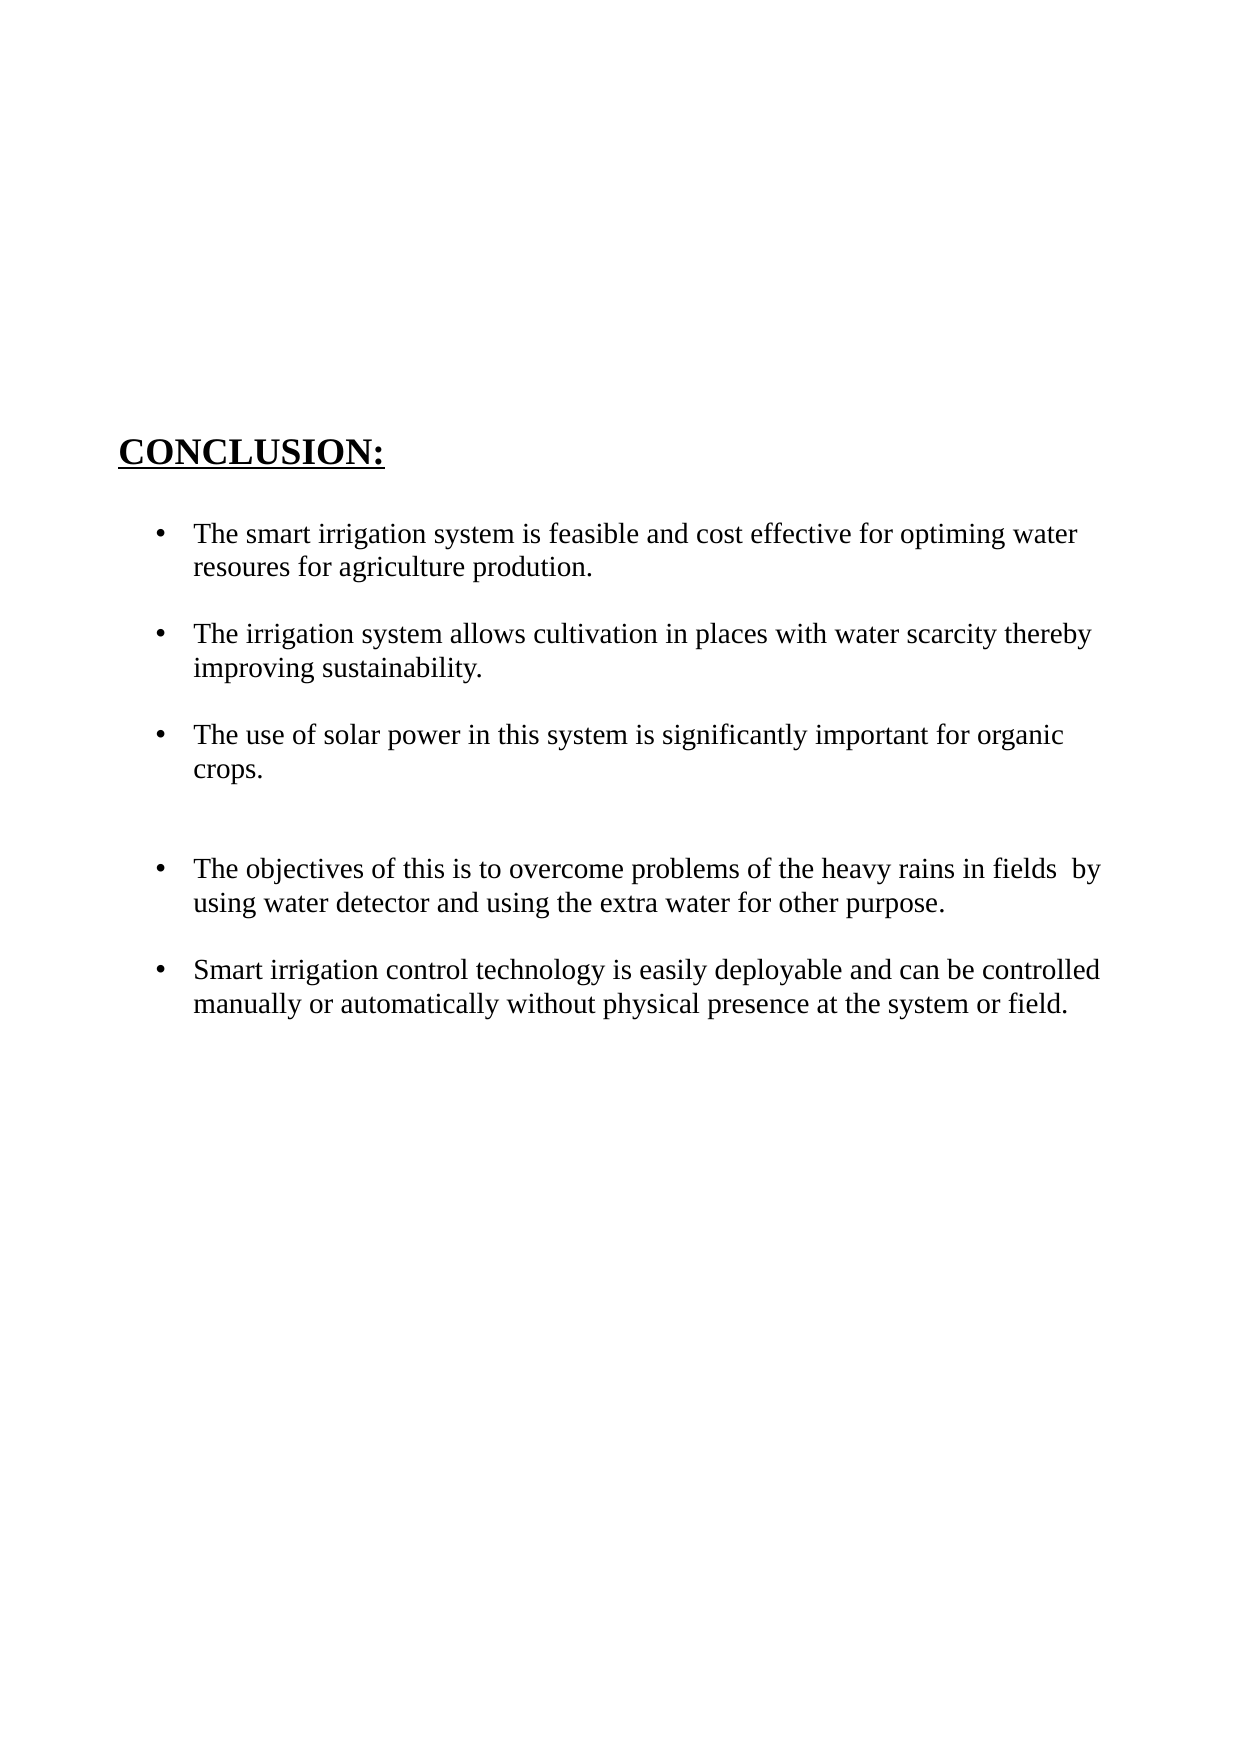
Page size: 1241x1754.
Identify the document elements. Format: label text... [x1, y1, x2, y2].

list The use of solar power in this system is significantly important for organic crops. [156, 717, 1122, 784]
text CONCLUSION: [118, 429, 1122, 473]
list The irrigation system allows cultivation in places with water scarcity thereby improving sustainability. [156, 617, 1122, 684]
list The smart irrigation system is feasible and cost effective for optiming water resoures for agriculture prodution. [156, 516, 1122, 583]
list Smart irrigation control technology is easily deployable and can be controlled manually or automatically without physical presence at the system or field.­ [156, 952, 1122, 1019]
list The objectives of this is to overcome problems of the heavy rains in fields by using water detector and using the extra water for other purpose. [156, 852, 1122, 919]
